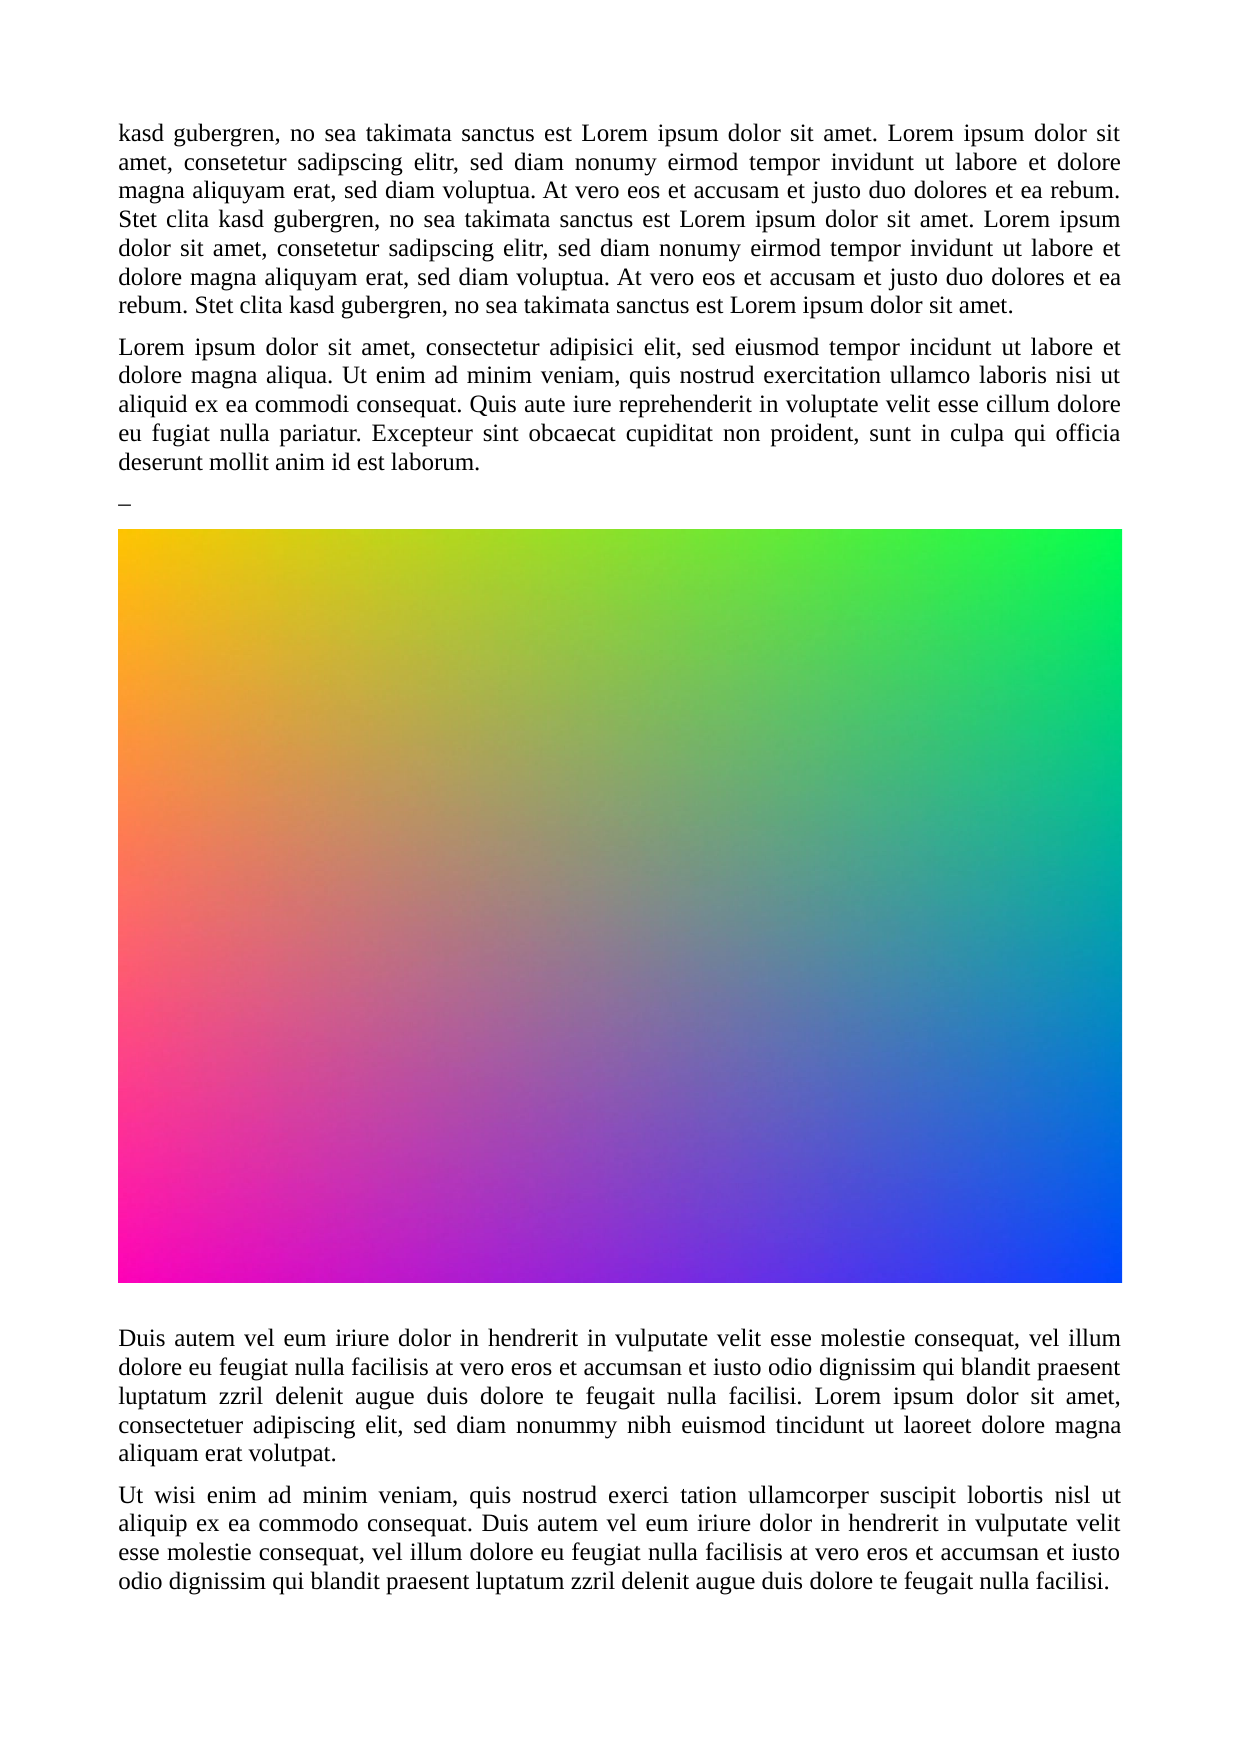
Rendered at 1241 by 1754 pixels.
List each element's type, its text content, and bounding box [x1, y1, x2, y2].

text Duis autem vel eum iriure dolor in hendrerit in vulputate velit esse molestie consequat, vel illum dolore eu feugiat nulla facilisis at vero eros et accumsan et iusto odio dignissim qui blandit praesent luptatum zzril delenit augue duis dolore te feugait nulla facilisi. Lorem ipsum dolor sit amet, consectetuer adipiscing elit, sed diam nonummy nibh euismod tincidunt ut laoreet dolore magna aliquam erat volutpat. [118, 1323, 1122, 1467]
text Ut wisi enim ad minim veniam, quis nostrud exerci tation ullamcorper suscipit lobortis nisl ut aliquip ex ea commodo consequat. Duis autem vel eum iriure dolor in hendrerit in vulputate velit esse molestie consequat, vel illum dolore eu feugiat nulla facilisis at vero eros et accumsan et iusto odio dignissim qui blandit praesent luptatum zzril delenit augue duis dolore te feugait nulla facilisi. [118, 1480, 1122, 1595]
text – [118, 488, 1122, 517]
text Lorem ipsum dolor sit amet, consectetur adipisici elit, sed eiusmod tempor incidunt ut labore et dolore magna aliqua. Ut enim ad minim veniam, quis nostrud exercitation ullamco laboris nisi ut aliquid ex ea commodi consequat. Quis aute iure reprehenderit in voluptate velit esse cillum dolore eu fugiat nulla pariatur. Excepteur sint obcaecat cupiditat non proident, sunt in culpa qui officia deserunt mollit anim id est laborum. [118, 332, 1122, 476]
text kasd gubergren, no sea takimata sanctus est Lorem ipsum dolor sit amet. Lorem ipsum dolor sit amet, consetetur sadipscing elitr, sed diam nonumy eirmod tempor invidunt ut labore et dolore magna aliquyam erat, sed diam voluptua. At vero eos et accusam et justo duo dolores et ea rebum. Stet clita kasd gubergren, no sea takimata sanctus est Lorem ipsum dolor sit amet. Lorem ipsum dolor sit amet, consetetur sadipscing elitr, sed diam nonumy eirmod tempor invidunt ut labore et dolore magna aliquyam erat, sed diam voluptua. At vero eos et accusam et justo duo dolores et ea rebum. Stet clita kasd gubergren, no sea takimata sanctus est Lorem ipsum dolor sit amet. [118, 118, 1122, 319]
picture [118, 529, 1123, 1283]
